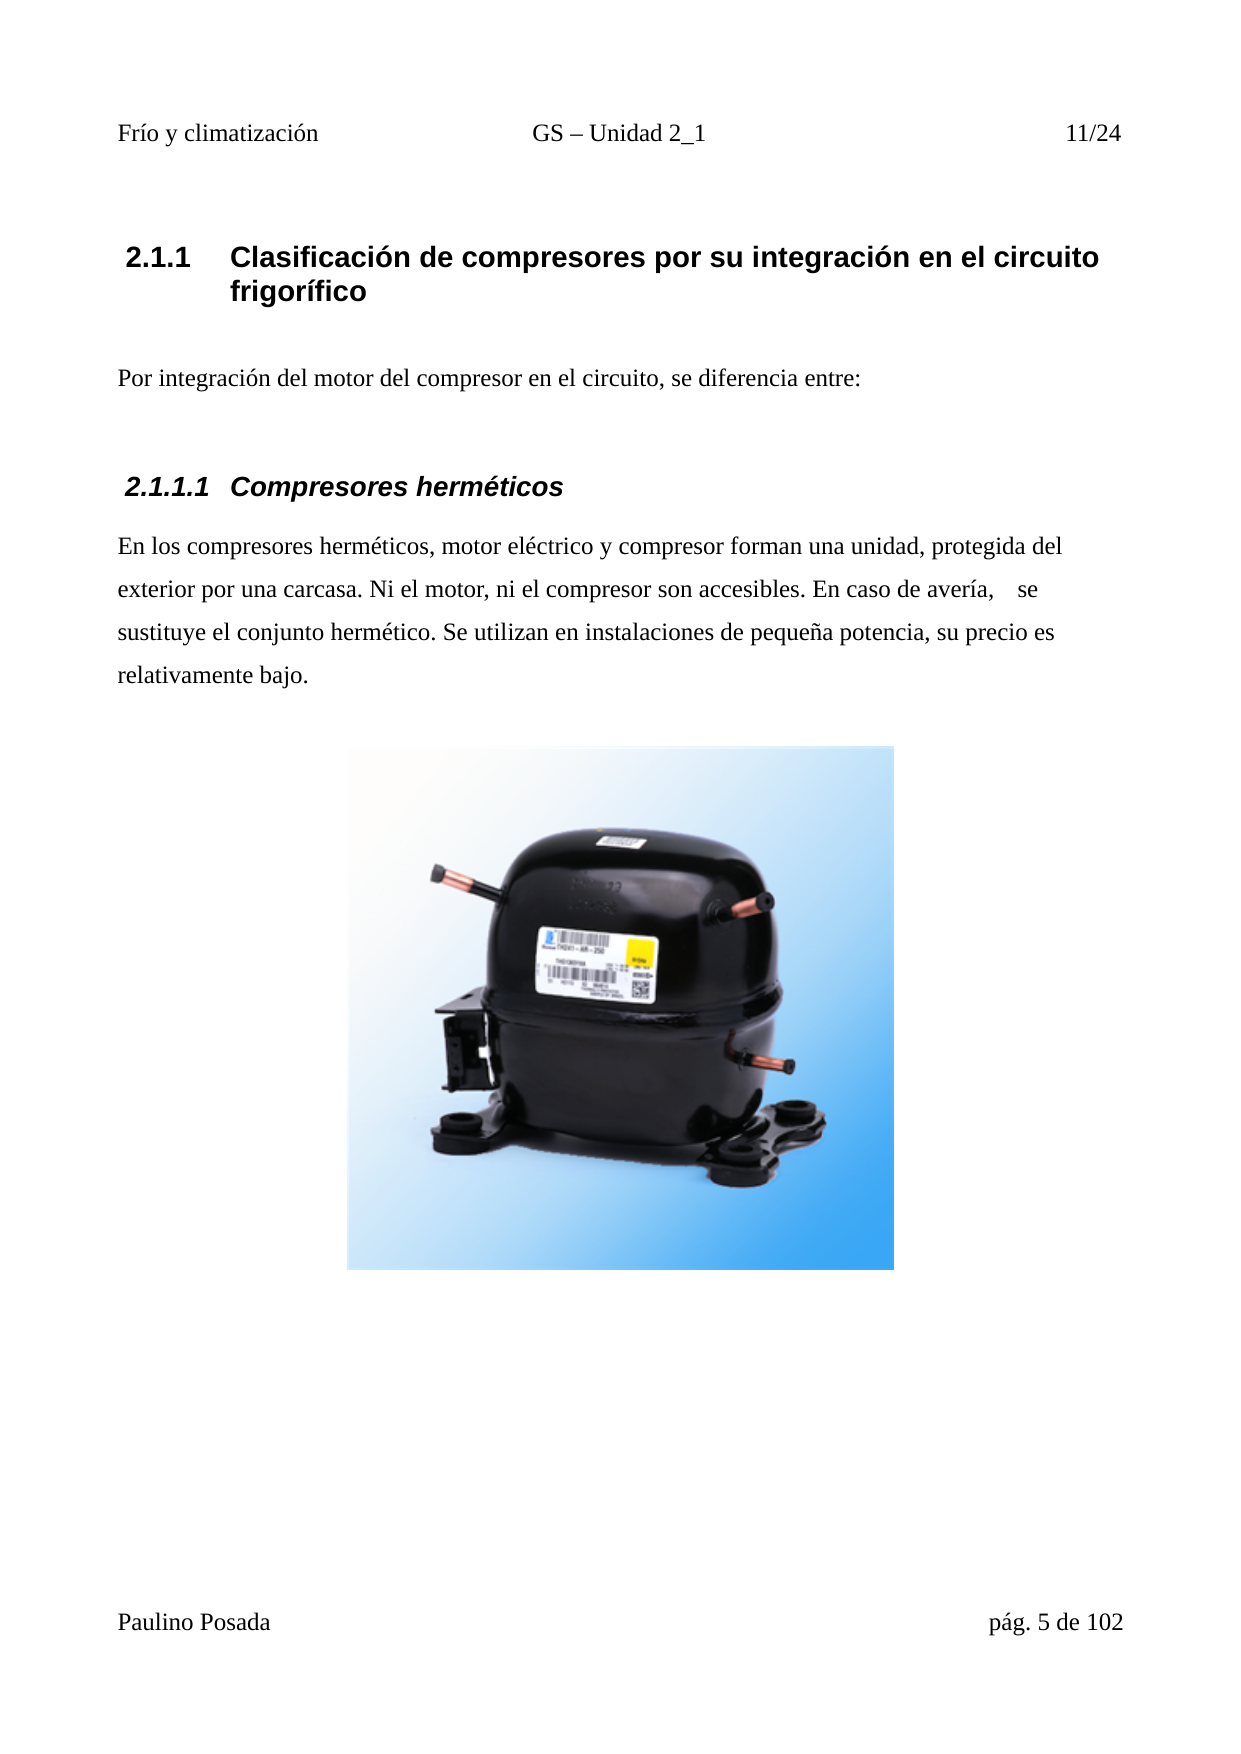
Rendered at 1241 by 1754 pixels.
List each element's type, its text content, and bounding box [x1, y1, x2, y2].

text En los compresores herméticos, motor eléctrico y compresor forman una unidad, protegida del exterior por una carcasa. Ni el motor, ni el compresor son accesibles. En caso de avería, se sustituye el conjunto hermético. Se utilizan en instalaciones de pequeña potencia, su precio es relativamente bajo. [117, 531, 1123, 689]
subtitle Compresores herméticos [117, 471, 1123, 502]
subtitle Clasificación de compresores por su integración en el circuito frigorífico [117, 240, 1123, 308]
picture [346, 746, 894, 1270]
text Por integración del motor del compresor en el circuito, se diferencia entre: [117, 363, 1123, 392]
